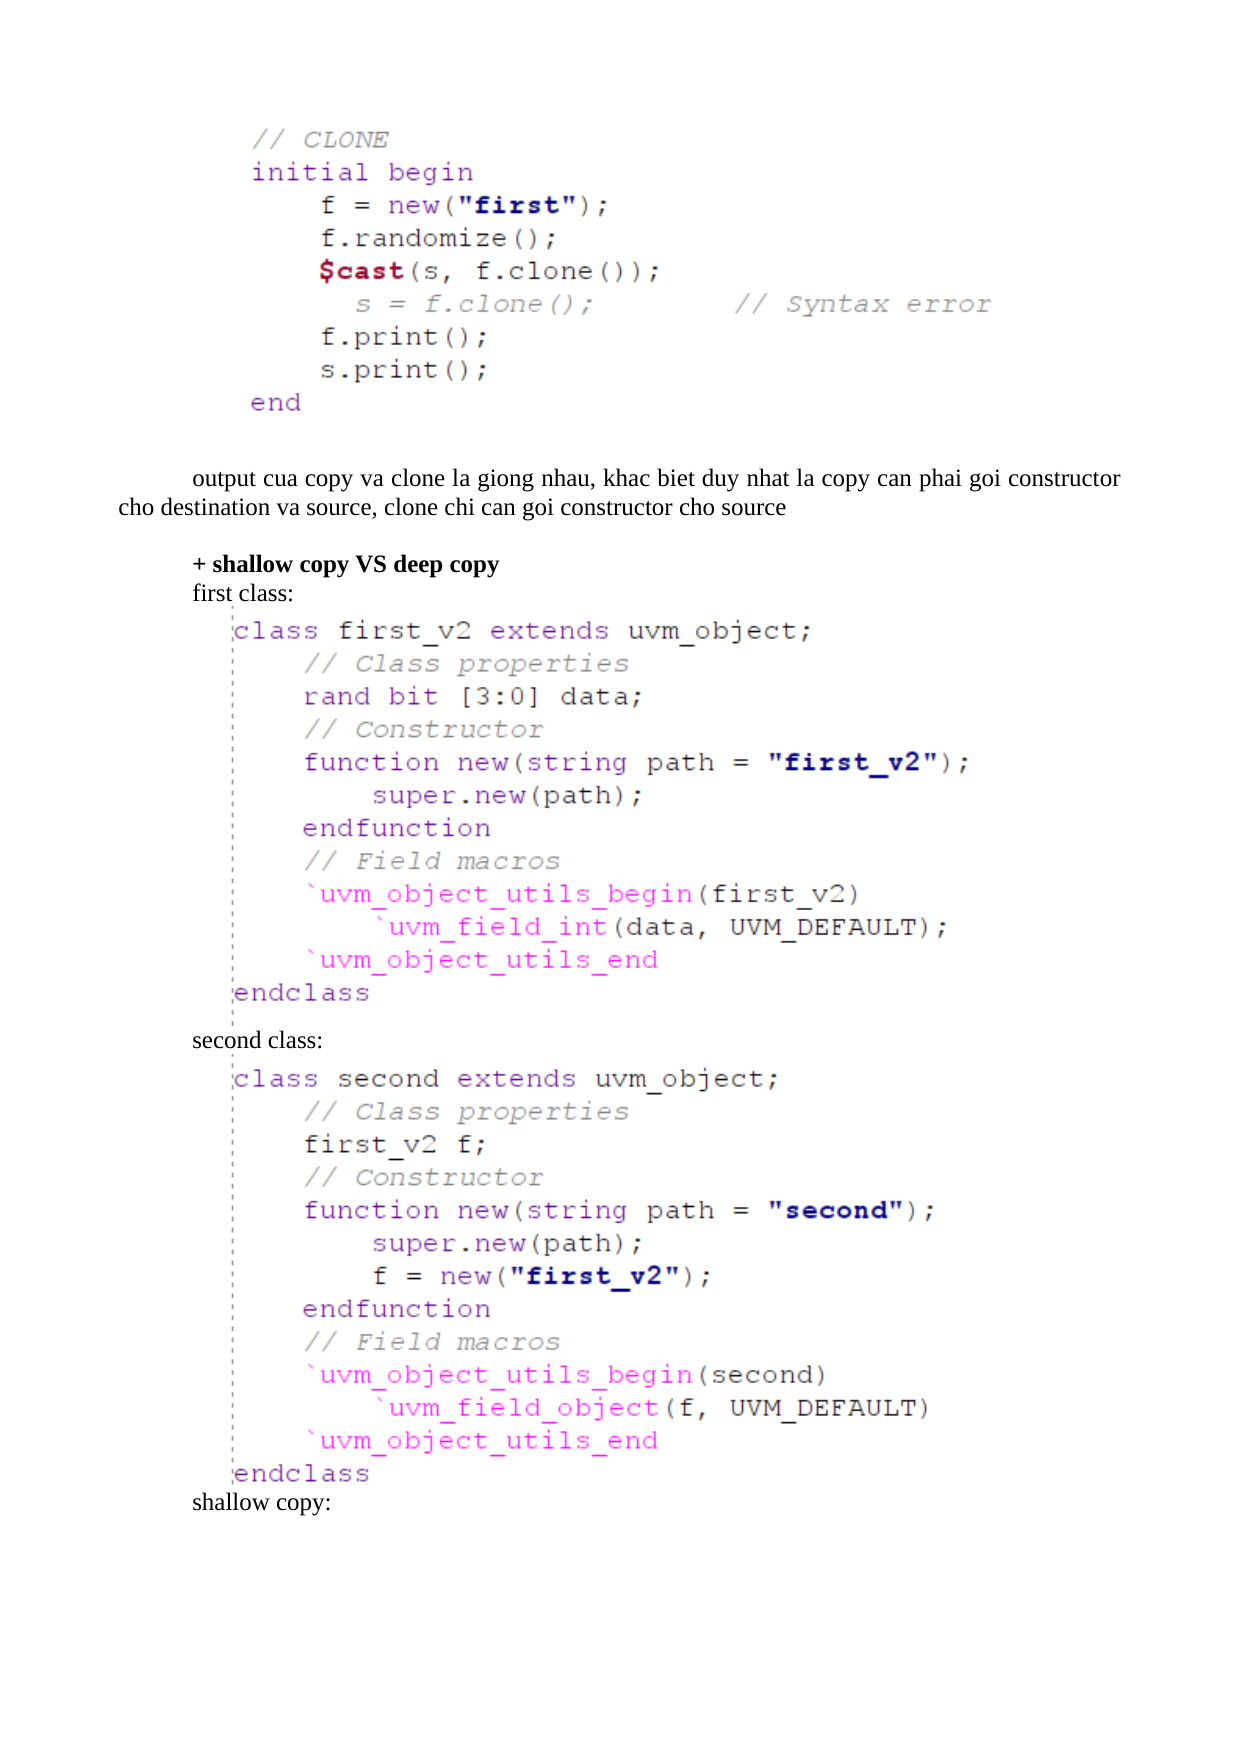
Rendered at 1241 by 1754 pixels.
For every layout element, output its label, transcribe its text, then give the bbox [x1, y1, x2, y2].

text first class: [118, 578, 1122, 607]
picture [229, 1054, 1011, 1488]
text + shallow copy VS deep copy [118, 549, 1122, 578]
picture [242, 118, 999, 417]
text output cua copy va clone la giong nhau, khac biet duy nhat la copy can phai goi constructor cho destination va source, clone chi can goi constructor cho source [118, 463, 1122, 521]
text second class: [118, 607, 1122, 1054]
text shallow copy: [118, 1054, 1122, 1516]
picture [229, 606, 1011, 1026]
